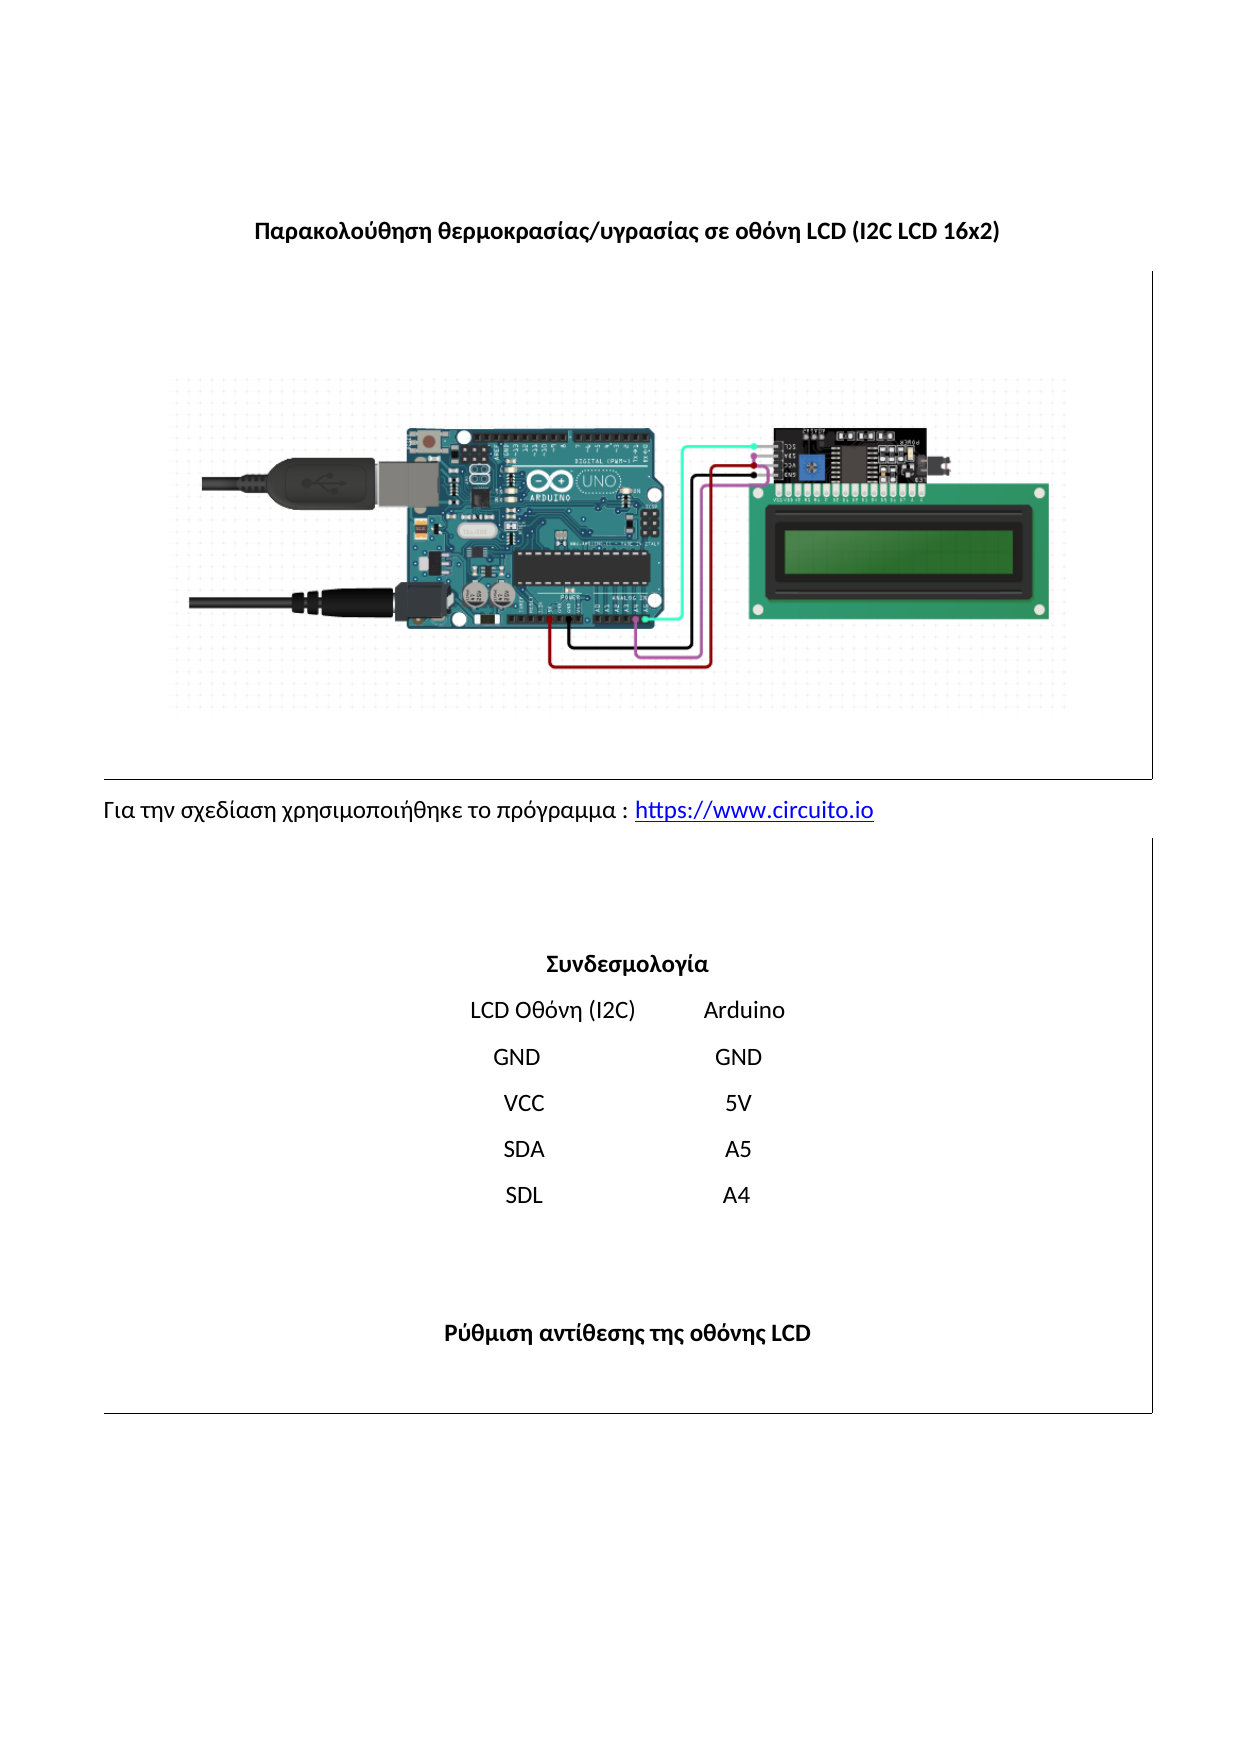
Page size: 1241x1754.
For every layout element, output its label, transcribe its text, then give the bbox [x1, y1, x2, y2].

text SDA A5 [103, 1068, 1152, 1114]
text Για την σχεδίαση χρησιμοποιήθηκε το πρόγραμμα : https://www.circuito.io [103, 795, 1152, 825]
text LCD Οθόνη (I2C) Arduino [103, 930, 1152, 976]
text VCC 5V [103, 1022, 1152, 1068]
text SDL A4 [103, 1114, 1152, 1161]
text Παρακολούθηση θερμοκρασίας/υγρασίας σε οθόνη LCD (I2C LCD 16x2) [103, 215, 1152, 246]
text Ρύθμιση αντίθεσης της οθόνης LCD [103, 1253, 1152, 1413]
text Συνδεσμολογία [103, 884, 1152, 930]
text GND GND [103, 976, 1152, 1022]
